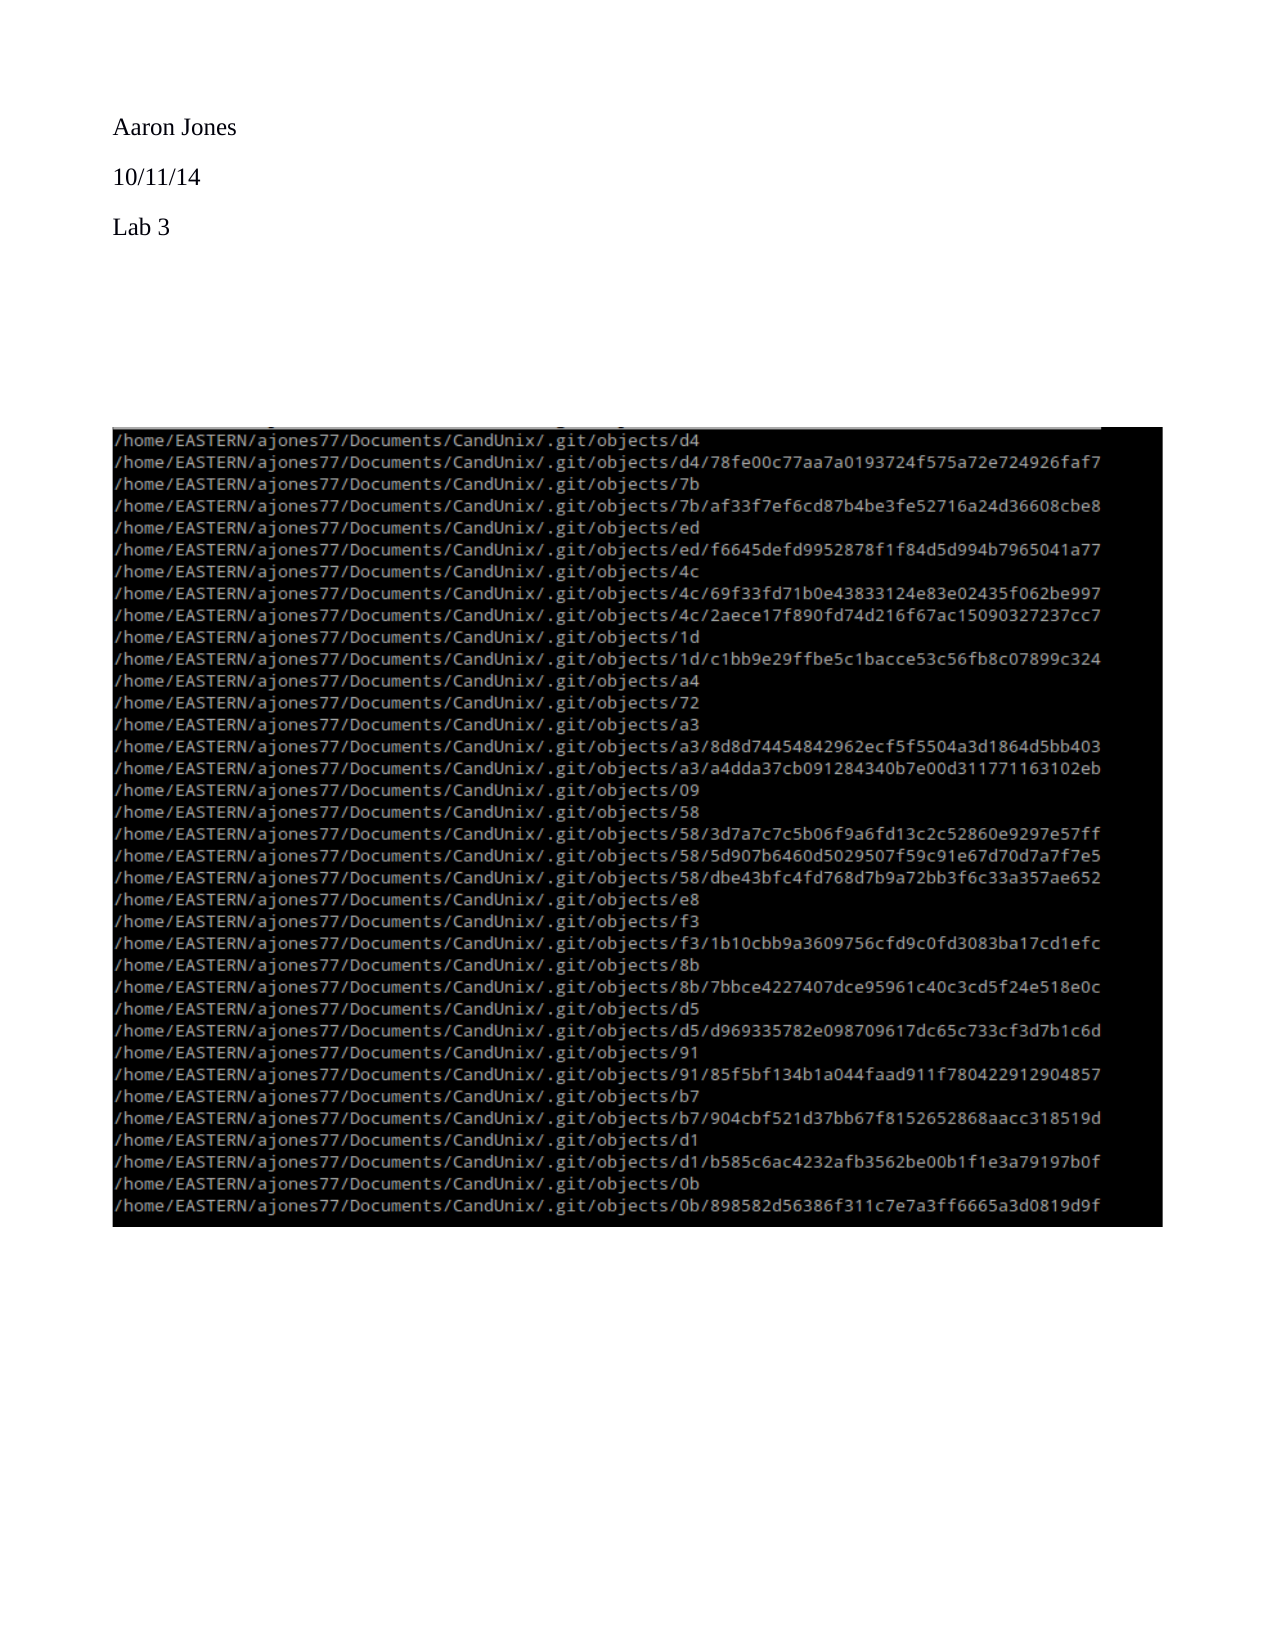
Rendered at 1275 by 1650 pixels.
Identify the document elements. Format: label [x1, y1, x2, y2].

picture [112, 427, 1163, 1227]
